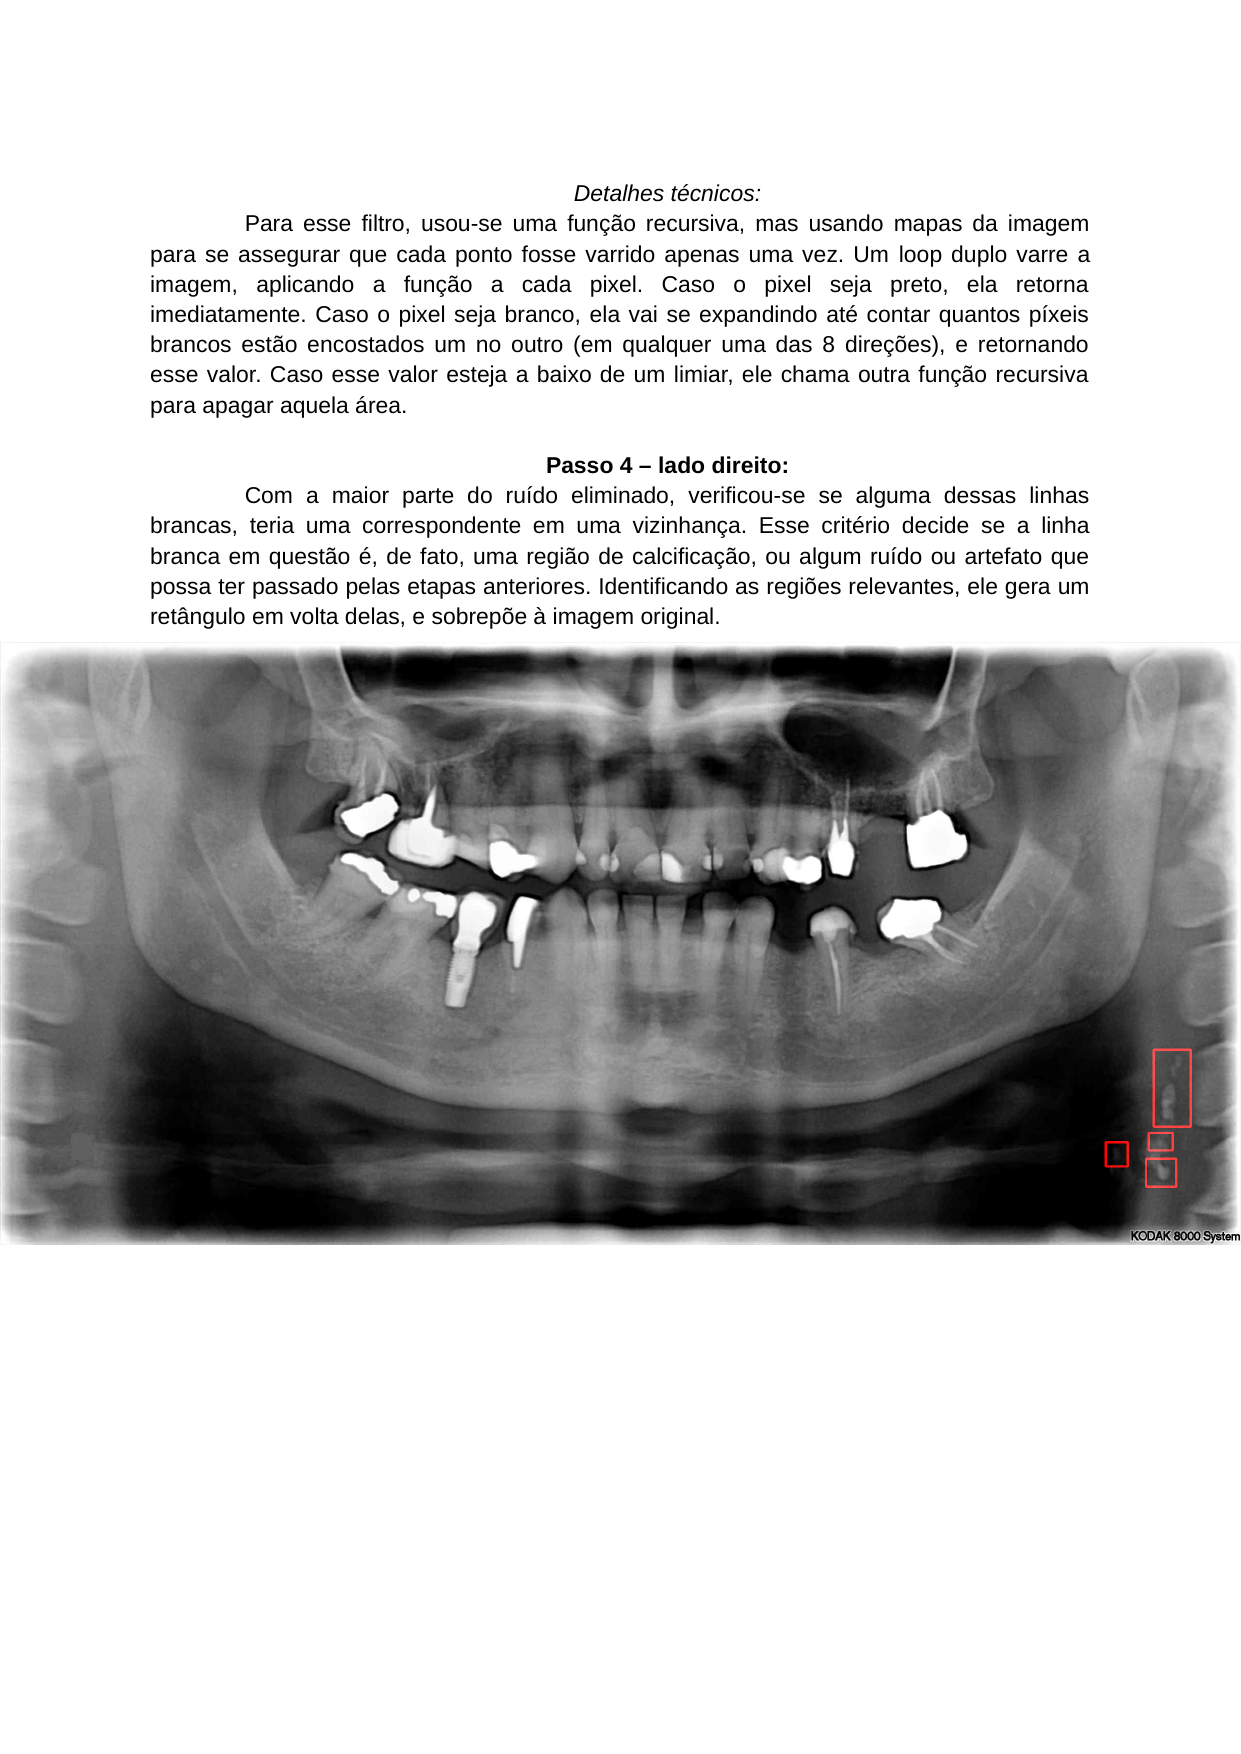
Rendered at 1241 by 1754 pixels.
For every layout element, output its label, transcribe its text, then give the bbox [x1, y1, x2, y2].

text Detalhes técnicos: [150, 180, 1090, 207]
text Para esse filtro, usou-se uma função recursiva, mas usando mapas da imagem para se assegurar que cada ponto fosse varrido apenas uma vez. Um loop duplo varre a imagem, aplicando a função a cada pixel. Caso o pixel seja preto, ela retorna imediatamente. Caso o pixel seja branco, ela vai se expandindo até contar quantos píxeis brancos estão encostados um no outro (em qualquer uma das 8 direções), e retornando esse valor. Caso esse valor esteja a baixo de um limiar, ele chama outra função recursiva para apagar aquela área. [150, 210, 1090, 418]
picture [0, 642, 1241, 1245]
text Passo 4 – lado direito: [150, 452, 1090, 478]
text Com a maior parte do ruído eliminado, verificou-se se alguma dessas linhas brancas, teria uma correspondente em uma vizinhança. Esse critério decide se a linha branca em questão é, de fato, uma região de calcificação, ou algum ruído ou artefato que possa ter passado pelas etapas anteriores. Identificando as regiões relevantes, ele gera um retângulo em volta delas, e sobrepõe à imagem original. [150, 482, 1090, 629]
